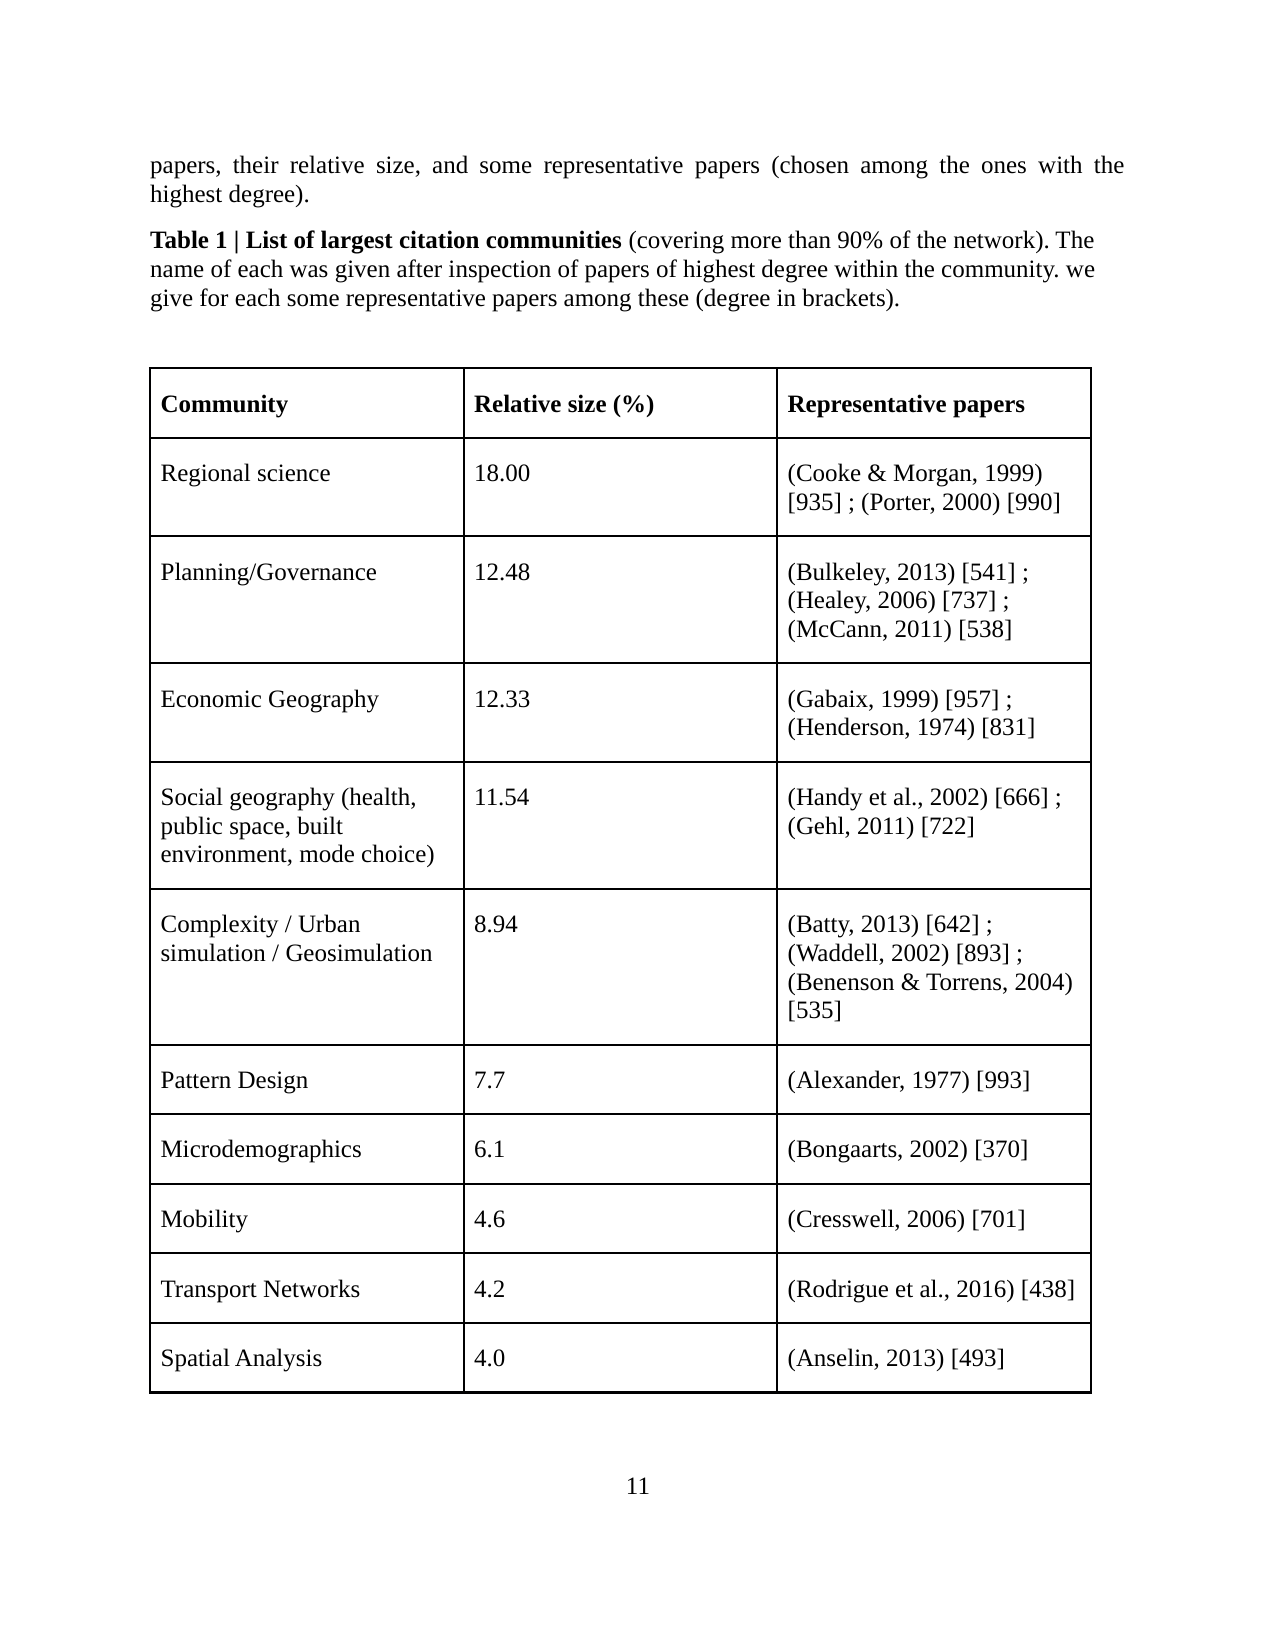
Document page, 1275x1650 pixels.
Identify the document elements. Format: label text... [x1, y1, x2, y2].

table_cell 12.33 [465, 664, 776, 761]
table_cell Transport Networks [151, 1254, 463, 1322]
text papers, their relative size, and some representative papers (chosen among the ones with the highest degree). [150, 150, 1125, 207]
table_cell (Batty, 2013) [642] ; (Waddell, 2002) [893] ; (Benenson & Torrens, 2004) [535] [778, 890, 1090, 1043]
table_cell 7.7 [465, 1046, 776, 1113]
table_cell Pattern Design [151, 1046, 463, 1113]
table_cell (Cresswell, 2006) [701] [778, 1185, 1090, 1252]
table_cell Regional science [151, 439, 463, 535]
table_cell 4.6 [465, 1185, 776, 1252]
text Table 1 | List of largest citation communities (covering more than 90% of the network). The name of each was given after inspection of papers of highest degree within the community. we give for each some representative papers among these (degree in brackets). [150, 225, 1125, 312]
table_cell (Bongaarts, 2002) [370] [778, 1115, 1090, 1183]
table_cell 11.54 [465, 763, 776, 888]
table_cell Spatial Analysis [151, 1324, 463, 1391]
table_cell (Bulkeley, 2013) [541] ; (Healey, 2006) [737] ; (McCann, 2011) [538] [778, 537, 1090, 662]
table_cell (Rodrigue et al., 2016) [438] [778, 1254, 1090, 1322]
table_cell (Handy et al., 2002) [666] ; (Gehl, 2011) [722] [778, 763, 1090, 888]
table_cell 18.00 [465, 439, 776, 535]
table_cell (Cooke & Morgan, 1999) [935] ; (Porter, 2000) [990] [778, 439, 1090, 535]
table_cell Social geography (health, public space, built environment, mode choice) [151, 763, 463, 888]
table_cell 4.0 [465, 1324, 776, 1391]
table_cell 12.48 [465, 537, 776, 662]
table_cell Planning/Governance [151, 537, 463, 662]
table_header Relative size (%) [465, 369, 776, 437]
table_cell Mobility [151, 1185, 463, 1252]
table_cell Microdemographics [151, 1115, 463, 1183]
table_cell Economic Geography [151, 664, 463, 761]
table_cell 6.1 [465, 1115, 776, 1183]
table_cell (Gabaix, 1999) [957] ; (Henderson, 1974) [831] [778, 664, 1090, 761]
table_cell Complexity / Urban simulation / Geosimulation [151, 890, 463, 1043]
table_cell (Anselin, 2013) [493] [778, 1324, 1090, 1391]
table_header Community [151, 369, 463, 437]
table_cell 4.2 [465, 1254, 776, 1322]
table_cell 8.94 [465, 890, 776, 1043]
table_cell (Alexander, 1977) [993] [778, 1046, 1090, 1113]
table_header Representative papers [778, 369, 1090, 437]
